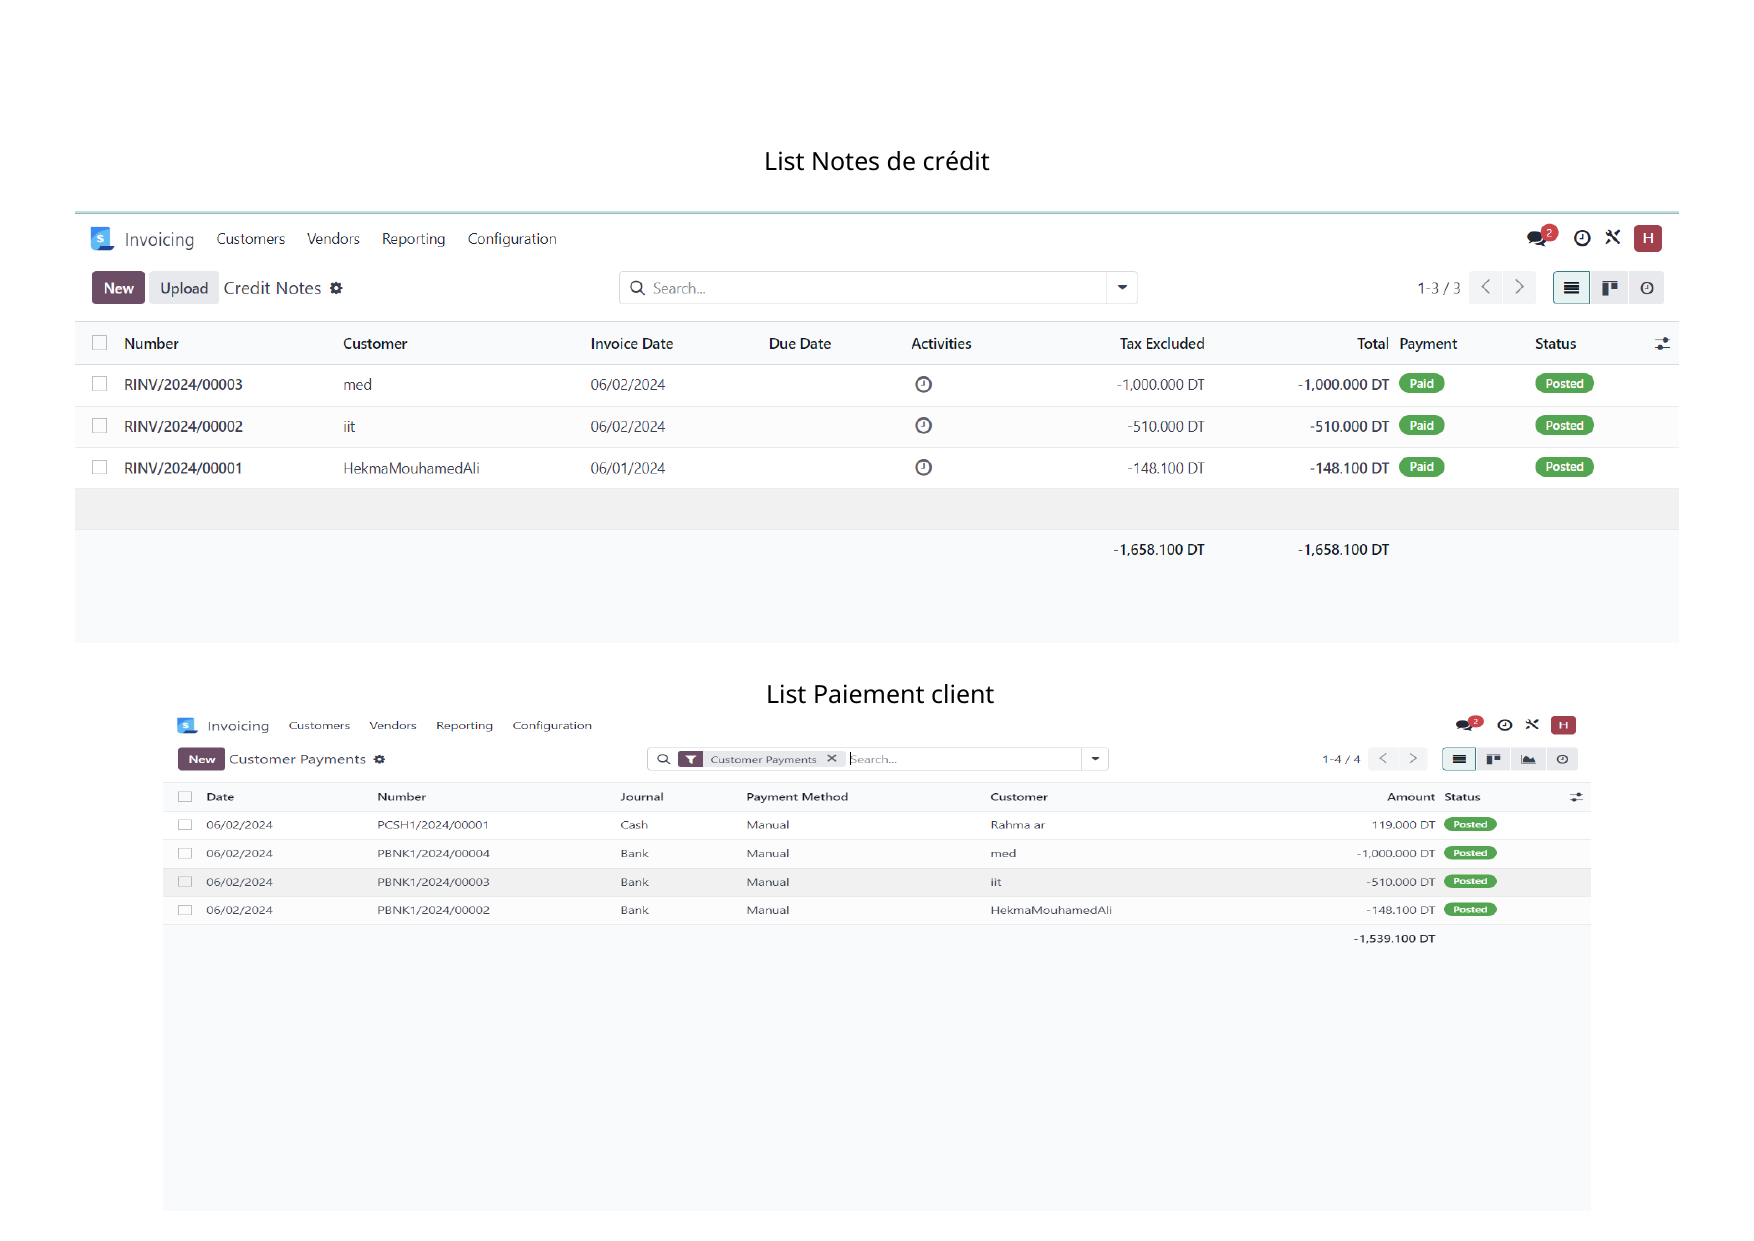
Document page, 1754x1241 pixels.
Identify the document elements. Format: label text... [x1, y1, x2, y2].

text List Notes de crédit [75, 143, 1679, 177]
text List Paiement client [75, 677, 1679, 711]
